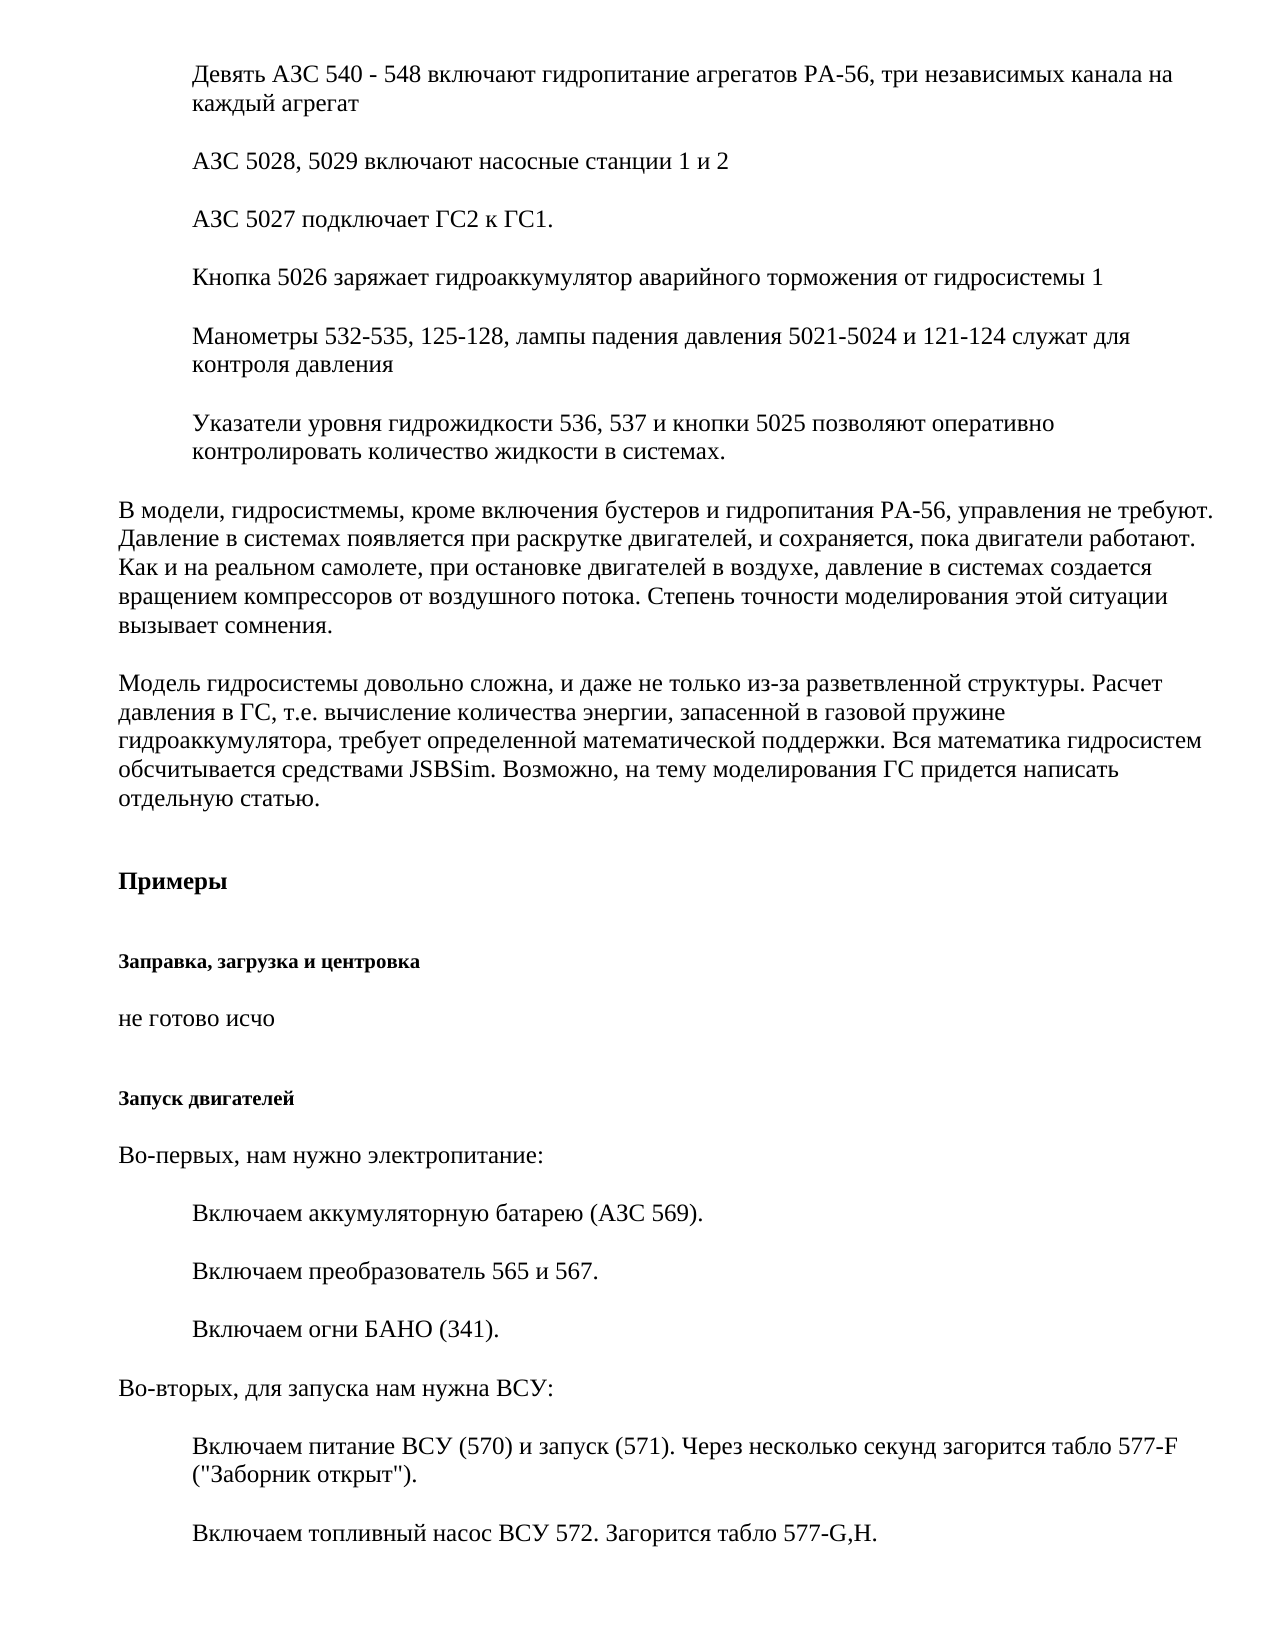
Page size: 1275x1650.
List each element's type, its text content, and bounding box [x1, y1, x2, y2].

text В модели, гидросистмемы, кроме включения бустеров и гидропитания РА-56, управления не требуют. Давление в системах появляется при раскрутке двигателей, и сохраняется, пока двигатели работают. Как и на реальном самолете, при остановке двигателей в воздухе, давление в системах создается вращением компрессоров от воздушного потока. Степень точности моделирования этой ситуации вызывает сомнения. [118, 495, 1216, 638]
list АЗС 5028, 5029 включают насосные станции 1 и 2 [162, 146, 1216, 175]
list Включаем огни БАНО (341). [162, 1314, 1216, 1343]
list Включаем питание ВСУ (570) и запуск (571). Через несколько секунд загорится табло 577-F ("Заборник открыт"). [162, 1431, 1216, 1488]
text Во-первых, нам нужно электропитание: [118, 1140, 1216, 1168]
list Кнопка 5026 заряжает гидроаккумулятор аварийного торможения от гидросистемы 1 [162, 262, 1216, 291]
text не готово исчо [118, 1003, 1216, 1032]
list Девять АЗС 540 - 548 включают гидропитание агрегатов РА-56, три независимых канала на каждый агрегат [162, 59, 1216, 117]
subtitle Запуск двигателей [118, 1086, 1216, 1110]
list Манометры 532-535, 125-128, лампы падения давления 5021-5024 и 121-124 служат для контроля давления [162, 321, 1216, 378]
list Включаем преобразователь 565 и 567. [162, 1256, 1216, 1285]
text Модель гидросистемы довольно сложна, и даже не только из-за разветвленной структуры. Расчет давления в ГС, т.е. вычисление количества энергии, запасенной в газовой пружине гидроаккумулятора, требует определенной математической поддержки. Вся математика гидросистем обсчитывается средствами JSBSim. Возможно, на тему моделирования ГС придется написать отдельную статью. [118, 668, 1216, 812]
list Включаем аккумуляторную батарею (АЗС 569). [162, 1198, 1216, 1227]
list АЗС 5027 подключает ГС2 к ГС1. [162, 204, 1216, 233]
subtitle Заправка, загрузка и центровка [118, 949, 1216, 973]
text Во-вторых, для запуска нам нужна ВСУ: [118, 1373, 1216, 1401]
list Указатели уровня гидрожидкости 536, 537 и кнопки 5025 позволяют оперативно контролировать количество жидкости в системах. [162, 408, 1216, 465]
list Включаем топливный насос ВСУ 572. Загорится табло 577-G,H. [162, 1518, 1216, 1547]
subtitle Примеры [118, 866, 1216, 895]
